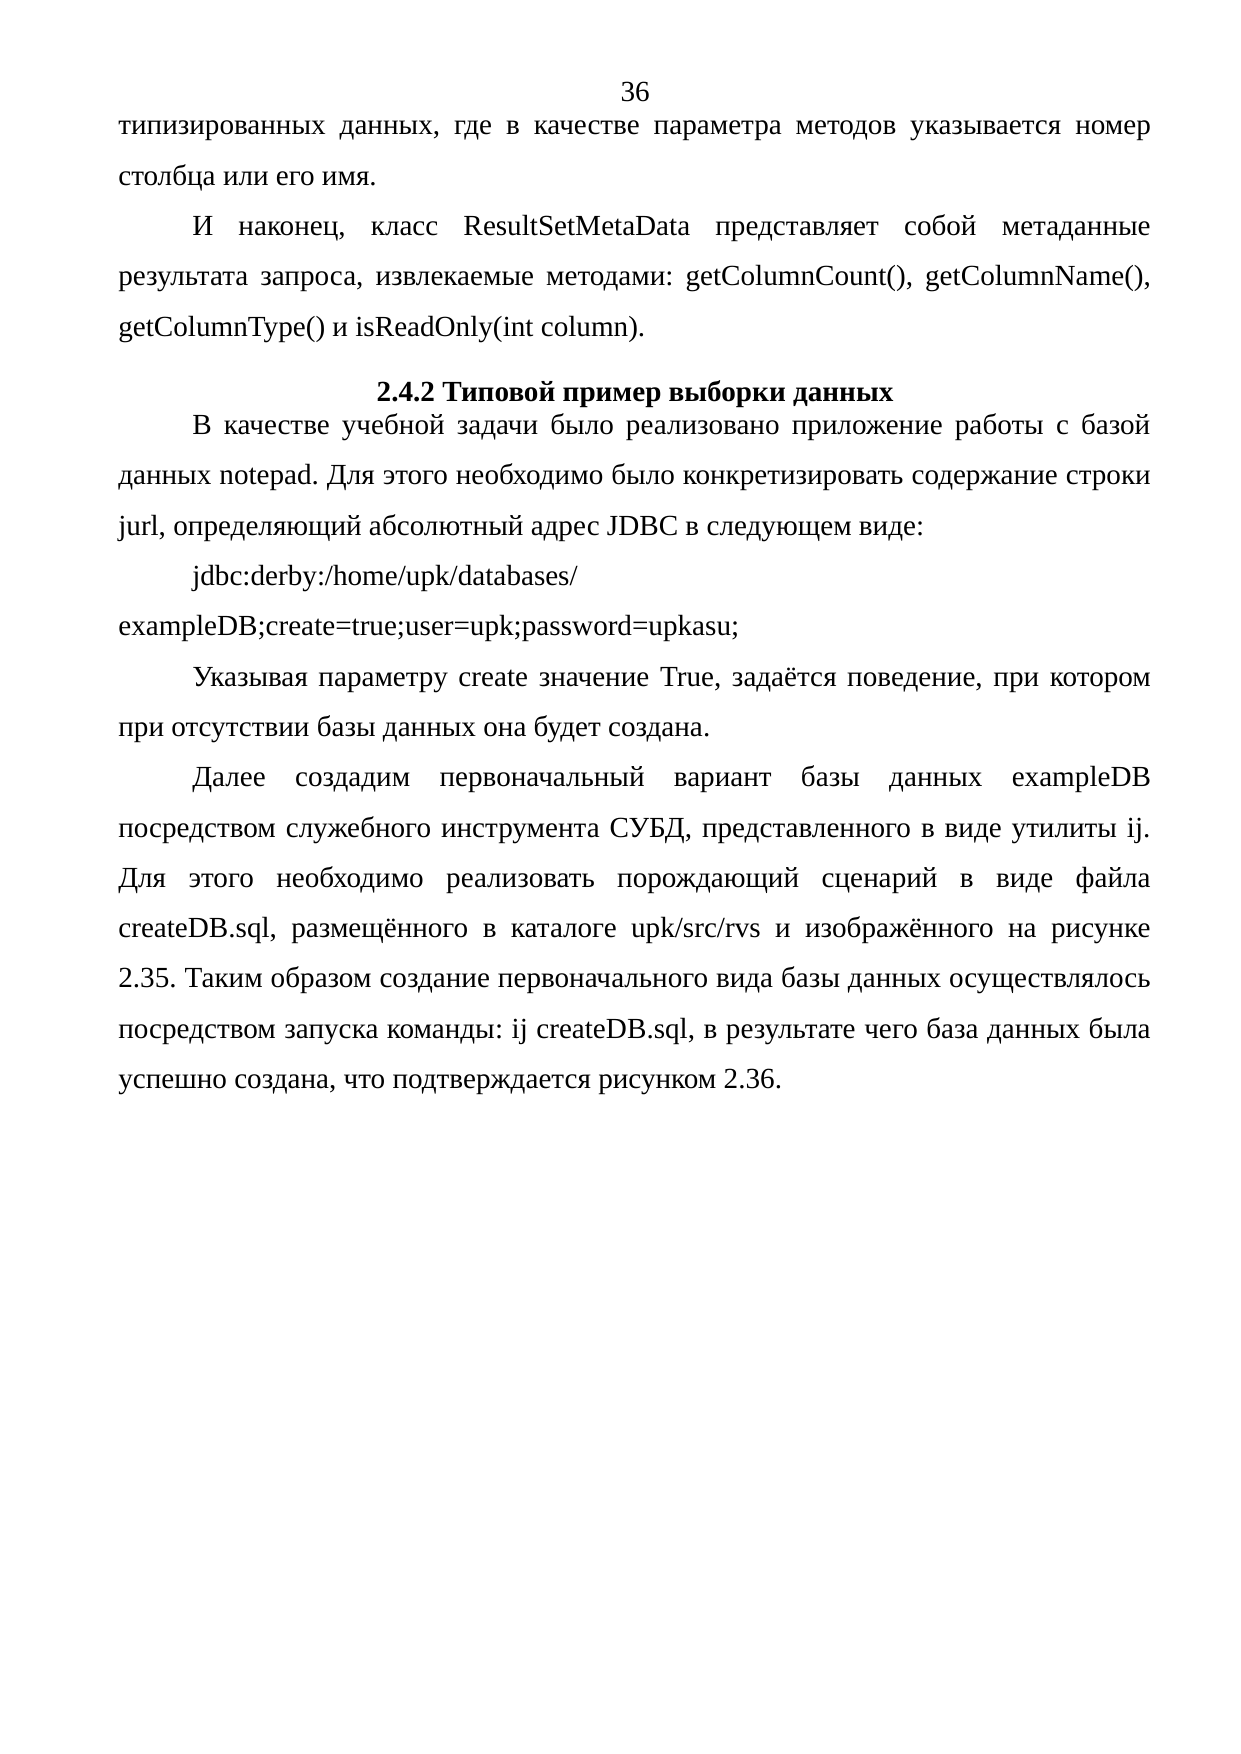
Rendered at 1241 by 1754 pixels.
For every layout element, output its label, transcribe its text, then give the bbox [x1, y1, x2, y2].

text И наконец, класс ResultSetMetaData представляет собой метаданные результата запроса, извлекаемые методами: getColumnCount(), getColumnName(), getColumnType() и isReadOnly(int column). [118, 208, 1152, 342]
text Указывая параметру create значение True, задаётся поведение, при котором при отсутствии базы данных она будет создана. [118, 659, 1152, 743]
text Далее создадим первоначальный вариант базы данных exampleDB посредством служебного инструмента СУБД, представленного в виде утилиты ij. Для этого необходимо реализовать порождающий сценарий в виде файла createDB.sql, размещённого в каталоге upk/src/rvs и изображённого на рисунке 2.35. Таким образом создание первоначального вида базы данных осуществлялось посредством запуска команды: ij createDB.sql, в результате чего база данных была успешно создана, что подтверждается рисунком 2.36. [118, 759, 1152, 1095]
subtitle 2.4.2 Типовой пример выборки данных [118, 374, 1152, 407]
text В качестве учебной задачи было реализовано приложение работы с базой данных notepad. Для этого необходимо было конкретизировать содержание строки jurl, определяющий абсолютный адрес JDBC в следующем виде: [118, 407, 1152, 541]
text jdbc:derby:/home/upk/databases/exampleDB;create=true;user=upk;password=upkasu; [118, 558, 1152, 642]
text типизированных данных, где в качестве параметра методов указывается номер столбца или его имя. [118, 107, 1152, 191]
